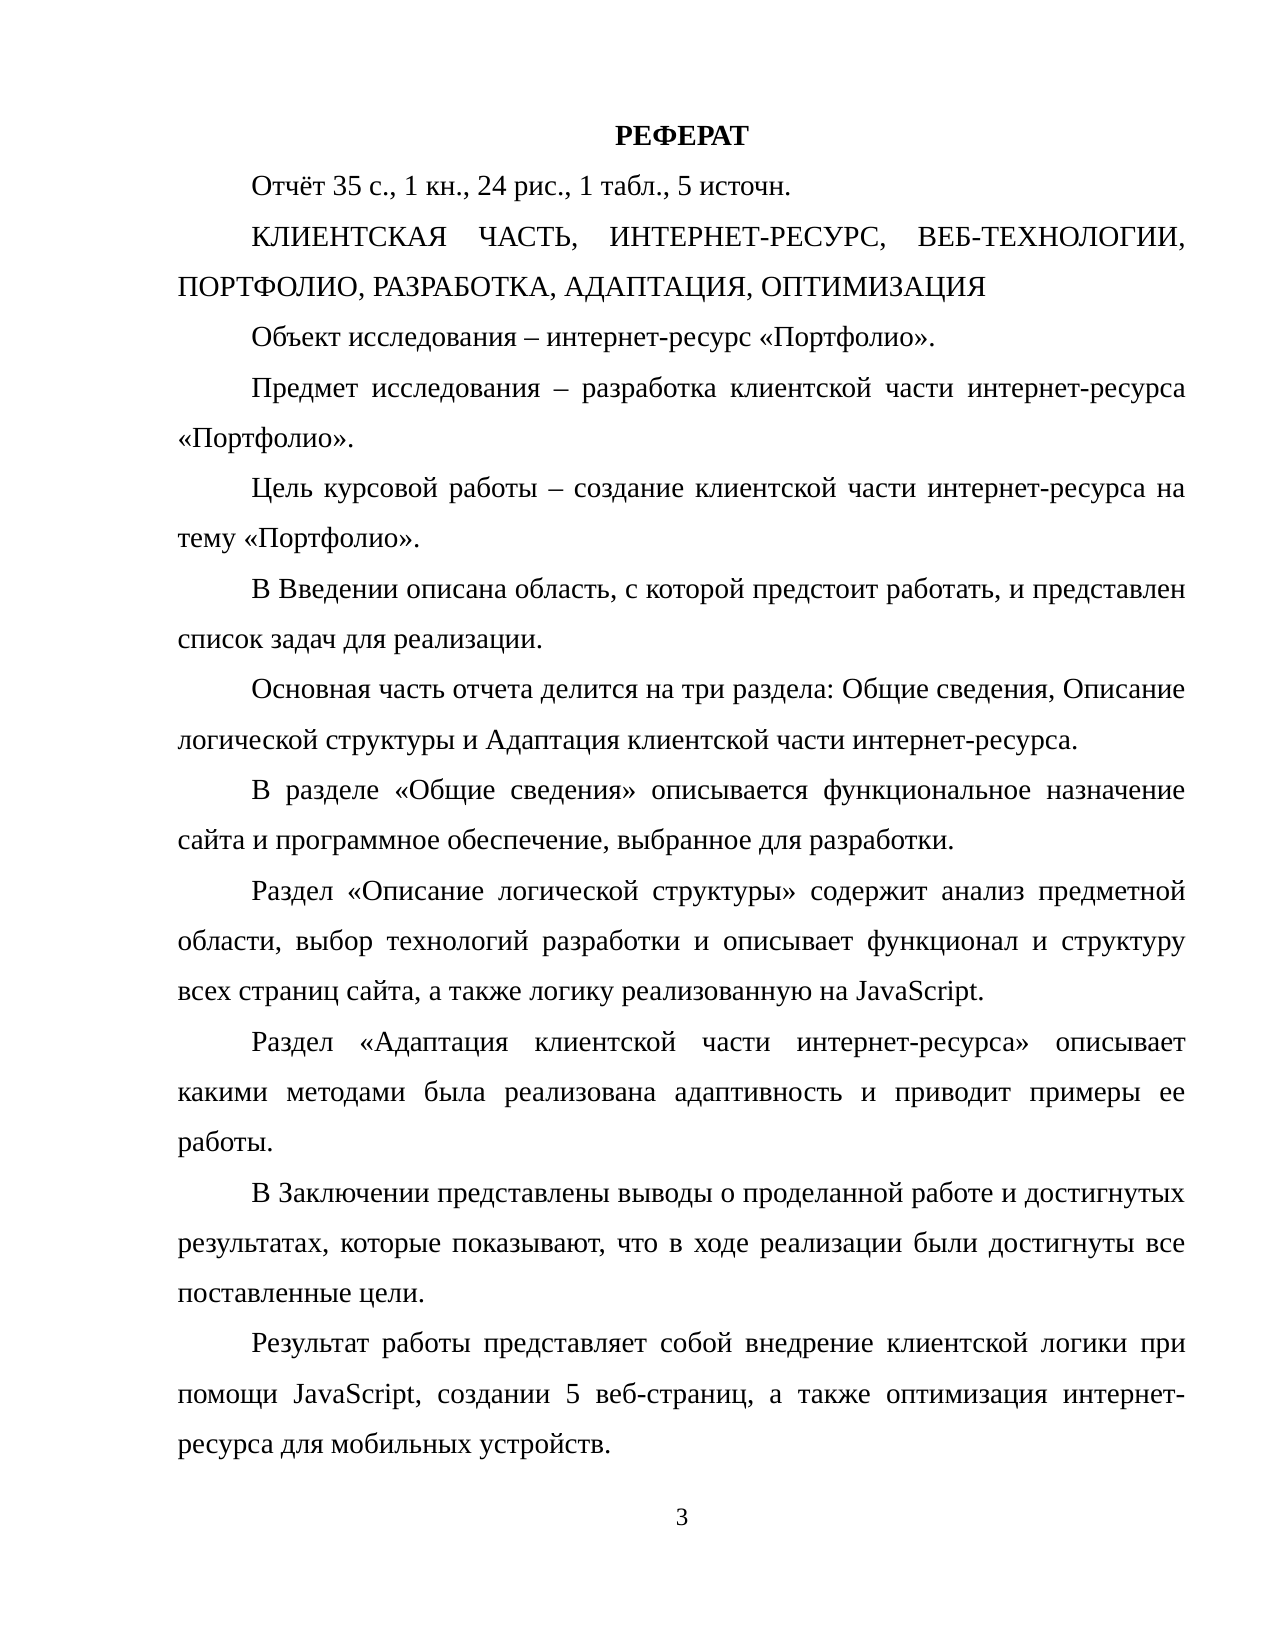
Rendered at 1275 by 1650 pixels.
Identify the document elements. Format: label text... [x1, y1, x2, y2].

text РЕФЕРАТ [177, 118, 1186, 152]
text Результат работы представляет собой внедрение клиентской логики при помощи JavaScript, создании 5 веб-страниц, а также оптимизация интернет-ресурса для мобильных устройств. [177, 1326, 1186, 1460]
text Отчёт 35 с., 1 кн., 24 рис., 1 табл., 5 источн. [177, 168, 1186, 202]
text Объект исследования – интернет-ресурс «Портфолио». [177, 319, 1186, 353]
text Предмет исследования – разработка клиентской части интернет-ресурса «Портфолио». [177, 370, 1186, 453]
text В разделе «Общие сведения» описывается функциональное назначение сайта и программное обеспечение, выбранное для разработки. [177, 772, 1186, 856]
text В Заключении представлены выводы о проделанной работе и достигнутых результатах, которые показывают, что в ходе реализации были достигнуты все поставленные цели. [177, 1175, 1186, 1309]
text Раздел «Адаптация клиентской части интернет-ресурса» описывает какими методами была реализована адаптивность и приводит примеры ее работы. [177, 1024, 1186, 1158]
text В Введении описана область, с которой предстоит работать, и представлен список задач для реализации. [177, 571, 1186, 655]
text Цель курсовой работы – создание клиентской части интернет-ресурса на тему «Портфолио». [177, 470, 1186, 554]
text Раздел «Описание логической структуры» содержит анализ предметной области, выбор технологий разработки и описывает функционал и структуру всех страниц сайта, а также логику реализованную на JavaScript. [177, 873, 1186, 1007]
text Основная часть отчета делится на три раздела: Общие сведения, Описание логической структуры и Адаптация клиентской части интернет-ресурса. [177, 672, 1186, 755]
text КЛИЕНТСКАЯ ЧАСТЬ, ИНТЕРНЕТ-РЕСУРС, ВЕБ-ТЕХНОЛОГИИ, ПОРТФОЛИО, РАЗРАБОТКА, АДАПТАЦИЯ, ОПТИМИЗАЦИЯ [177, 219, 1186, 303]
